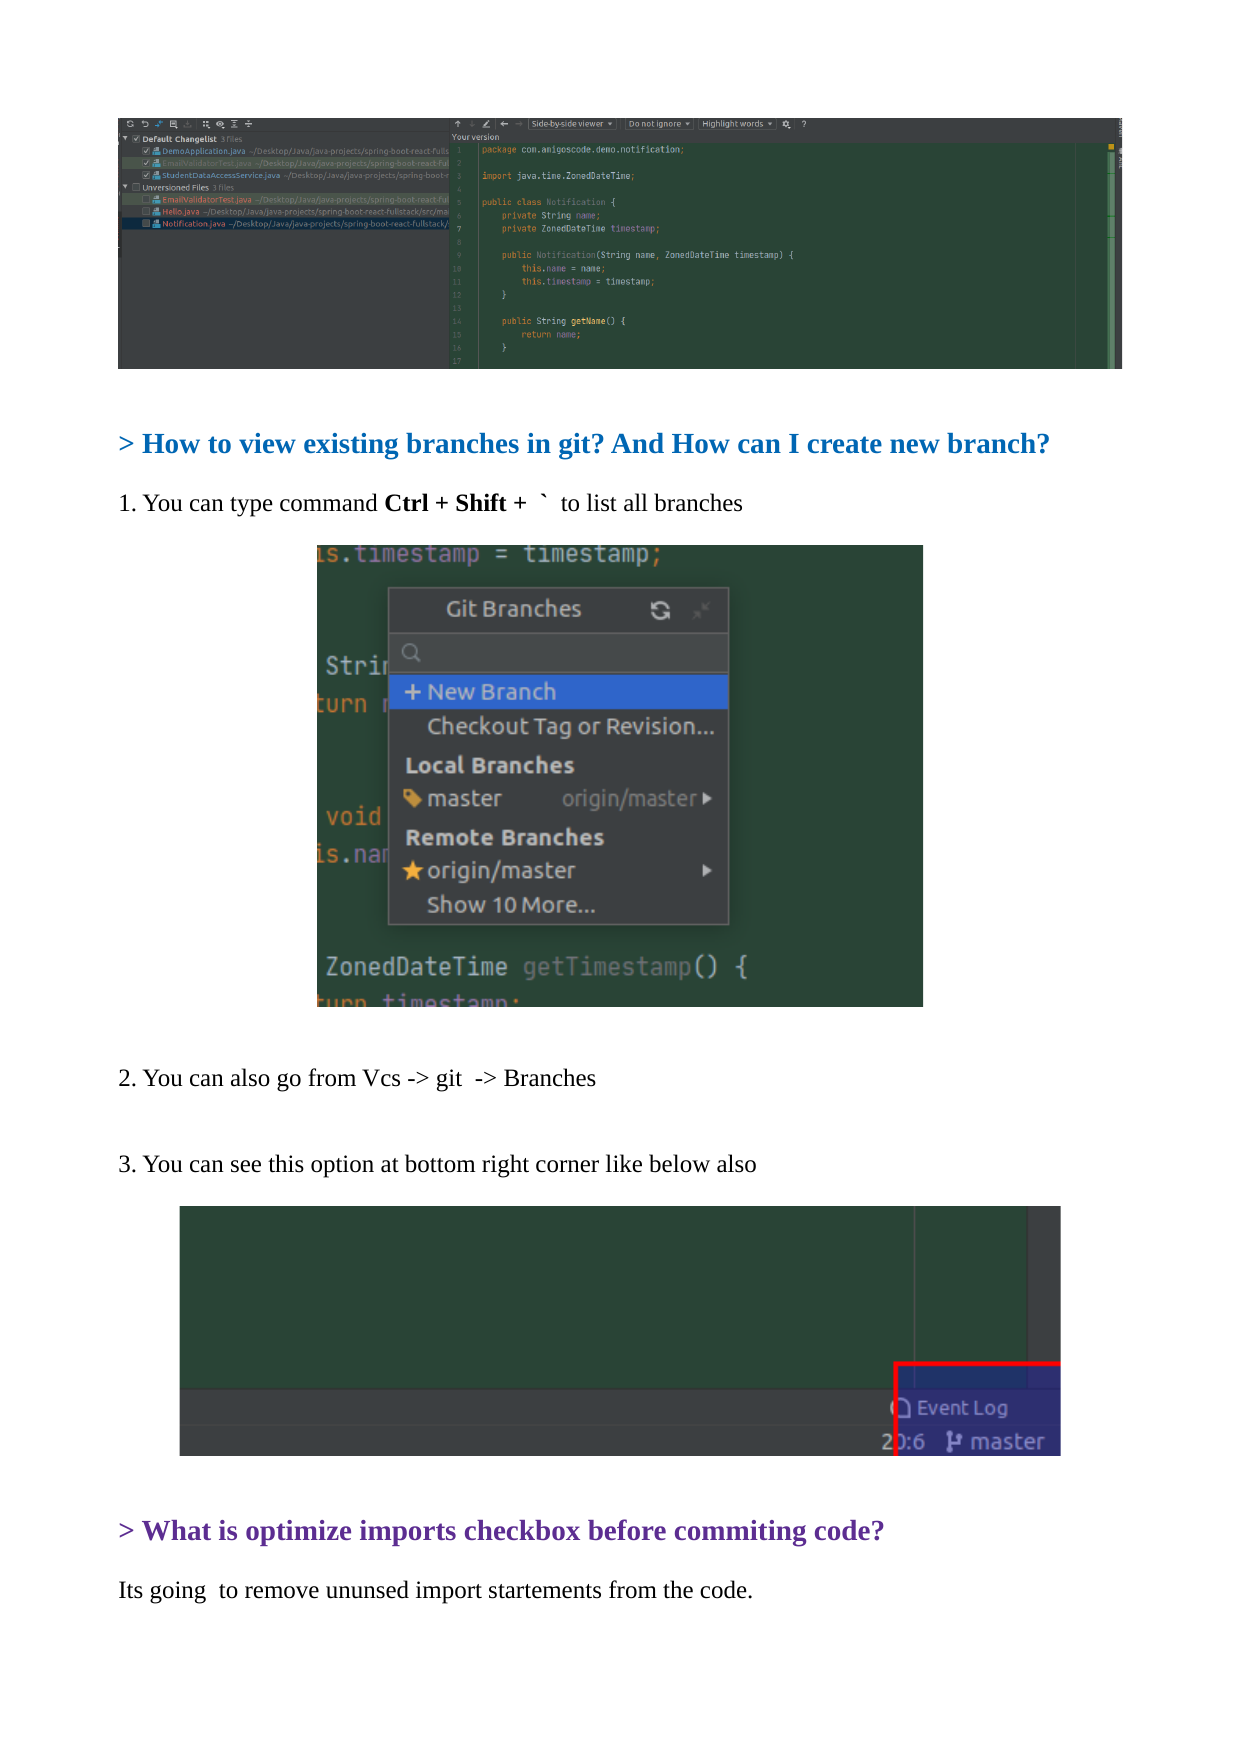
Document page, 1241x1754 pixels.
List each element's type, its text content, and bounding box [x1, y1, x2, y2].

text 2. You can also go from Vcs -> git -> Branches [118, 1063, 1122, 1092]
text > What is optimize imports checkbox before commiting code? [118, 1513, 1122, 1546]
picture [317, 545, 924, 1007]
text > How to view existing branches in git? And How can I create new branch? [118, 426, 1122, 459]
text 1. You can type command Ctrl + Shift + ` to list all branches [118, 488, 1122, 517]
picture [118, 118, 1123, 369]
text Its going to remove ununsed import startements from the code. [118, 1575, 1122, 1604]
picture [179, 1206, 1061, 1456]
text 3. You can see this option at bottom right corner like below also [118, 1149, 1122, 1178]
